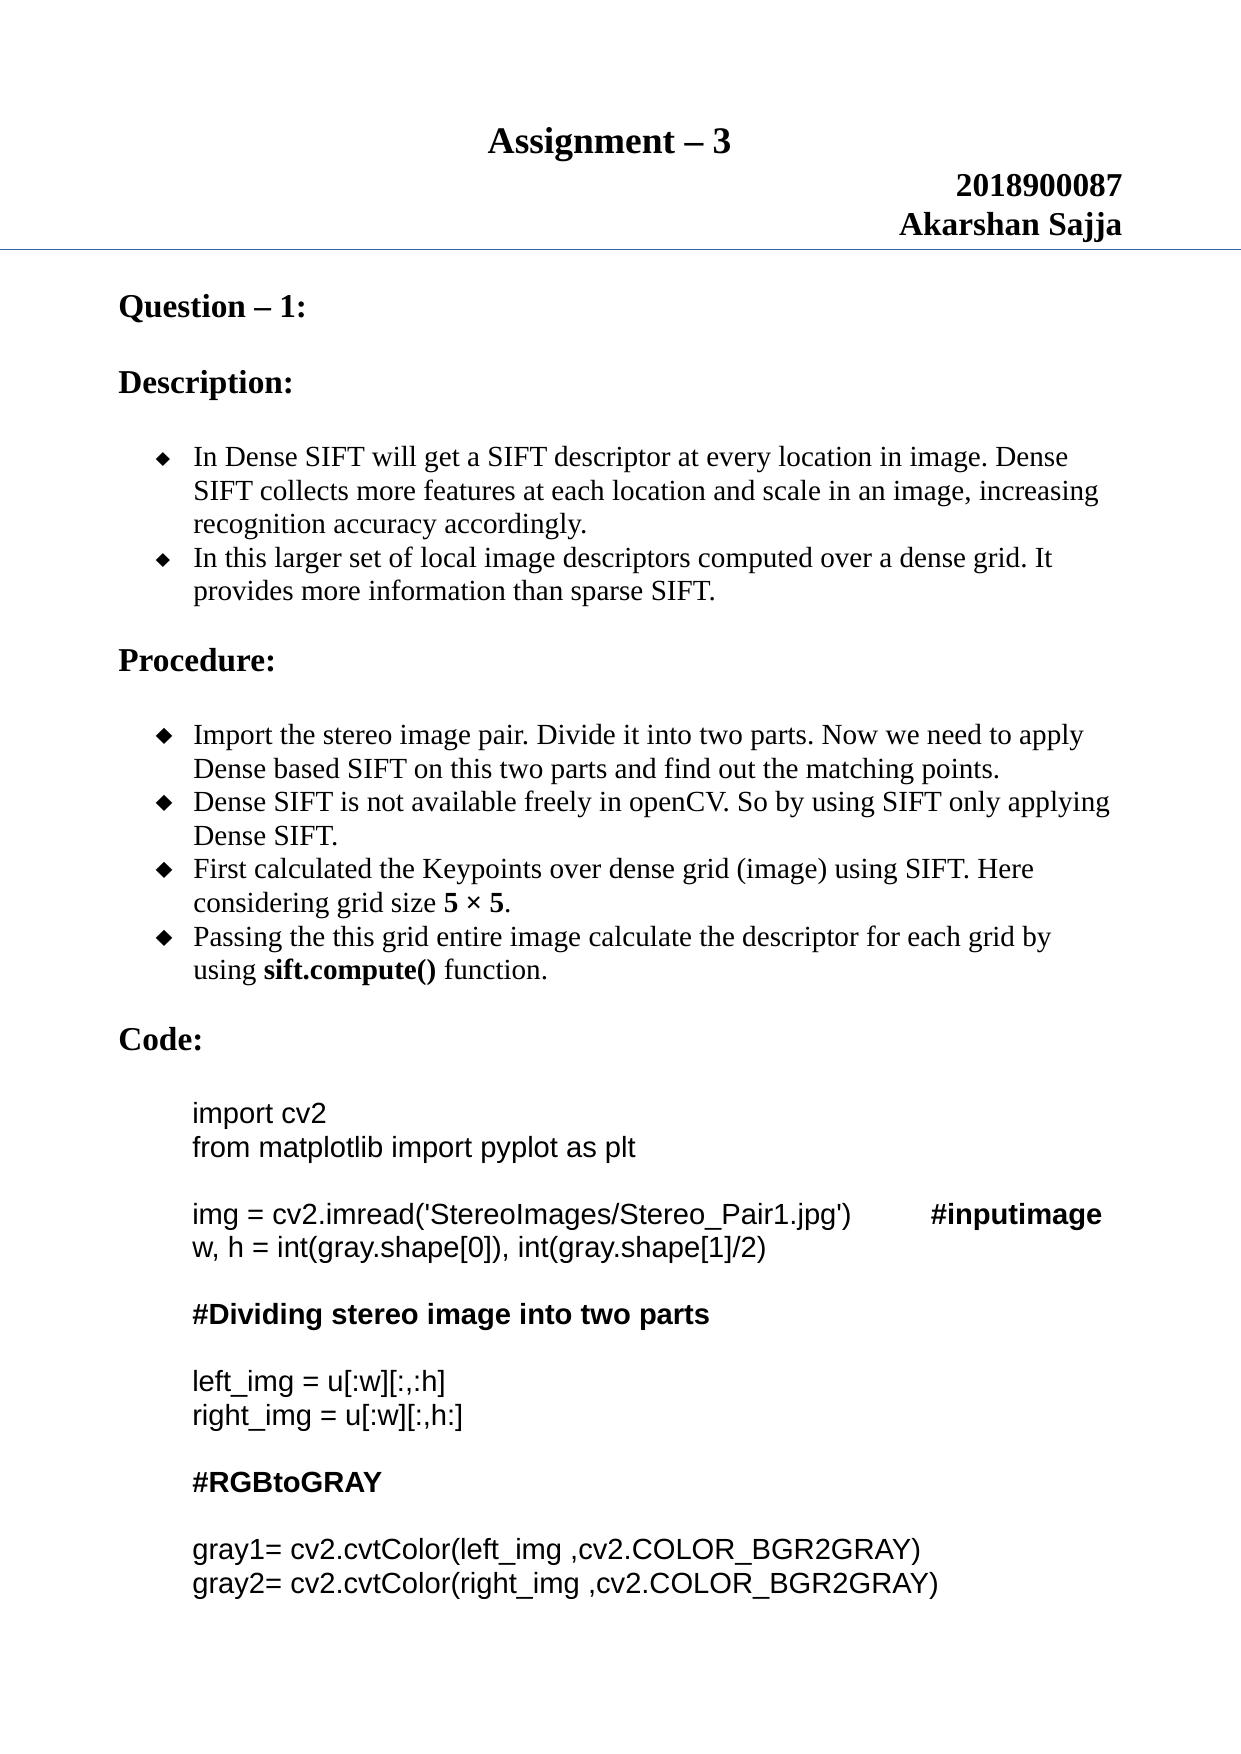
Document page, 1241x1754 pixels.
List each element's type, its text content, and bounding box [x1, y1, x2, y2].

list Import the stereo image pair. Divide it into two parts. Now we need to apply Dense based SIFT on this two parts and find out the matching points. [156, 717, 1122, 784]
text w, h = int(gray.shape[0]), int(gray.shape[1]/2) [118, 1230, 1122, 1264]
text left_img = u[:w][:,:h] [118, 1364, 1122, 1398]
text from matplotlib import pyplot as plt [118, 1129, 1122, 1163]
text gray2= cv2.cvtColor(right_img ,cv2.COLOR_BGR2GRAY) [118, 1566, 1122, 1599]
list In this larger set of local image descriptors computed over a dense grid. It provides more information than sparse SIFT. [156, 540, 1122, 607]
text #Dividing stereo image into two parts [118, 1297, 1122, 1331]
text img = cv2.imread('StereoImages/Stereo_Pair1.jpg') #inputimage [118, 1197, 1122, 1230]
text Assignment – 3 [118, 118, 1122, 161]
text 2018900087 [118, 161, 1122, 204]
text Code: [118, 1019, 1122, 1058]
text right_img = u[:w][:,h:] [118, 1398, 1122, 1431]
list In Dense SIFT will get a SIFT descriptor at every location in image. Dense SIFT collects more features at each location and scale in an image, increasing recognition accuracy accordingly. [156, 439, 1122, 540]
text Akarshan Sajja [118, 204, 1122, 243]
list First calculated the Keypoints over dense grid (image) using SIFT. Here considering grid size 5 × 5. [156, 851, 1122, 919]
text Procedure: [118, 640, 1122, 679]
text #RGBtoGRAY [118, 1465, 1122, 1498]
list Dense SIFT is not available freely in openCV. So by using SIFT only applying Dense SIFT. [156, 784, 1122, 851]
text gray1= cv2.cvtColor(left_img ,cv2.COLOR_BGR2GRAY) [118, 1532, 1122, 1566]
list Passing the this grid entire image calculate the descriptor for each grid by using sift.compute() function. [156, 919, 1122, 986]
text Description: [118, 362, 1122, 401]
text Question – 1: [118, 286, 1122, 324]
text import cv2 [118, 1096, 1122, 1129]
